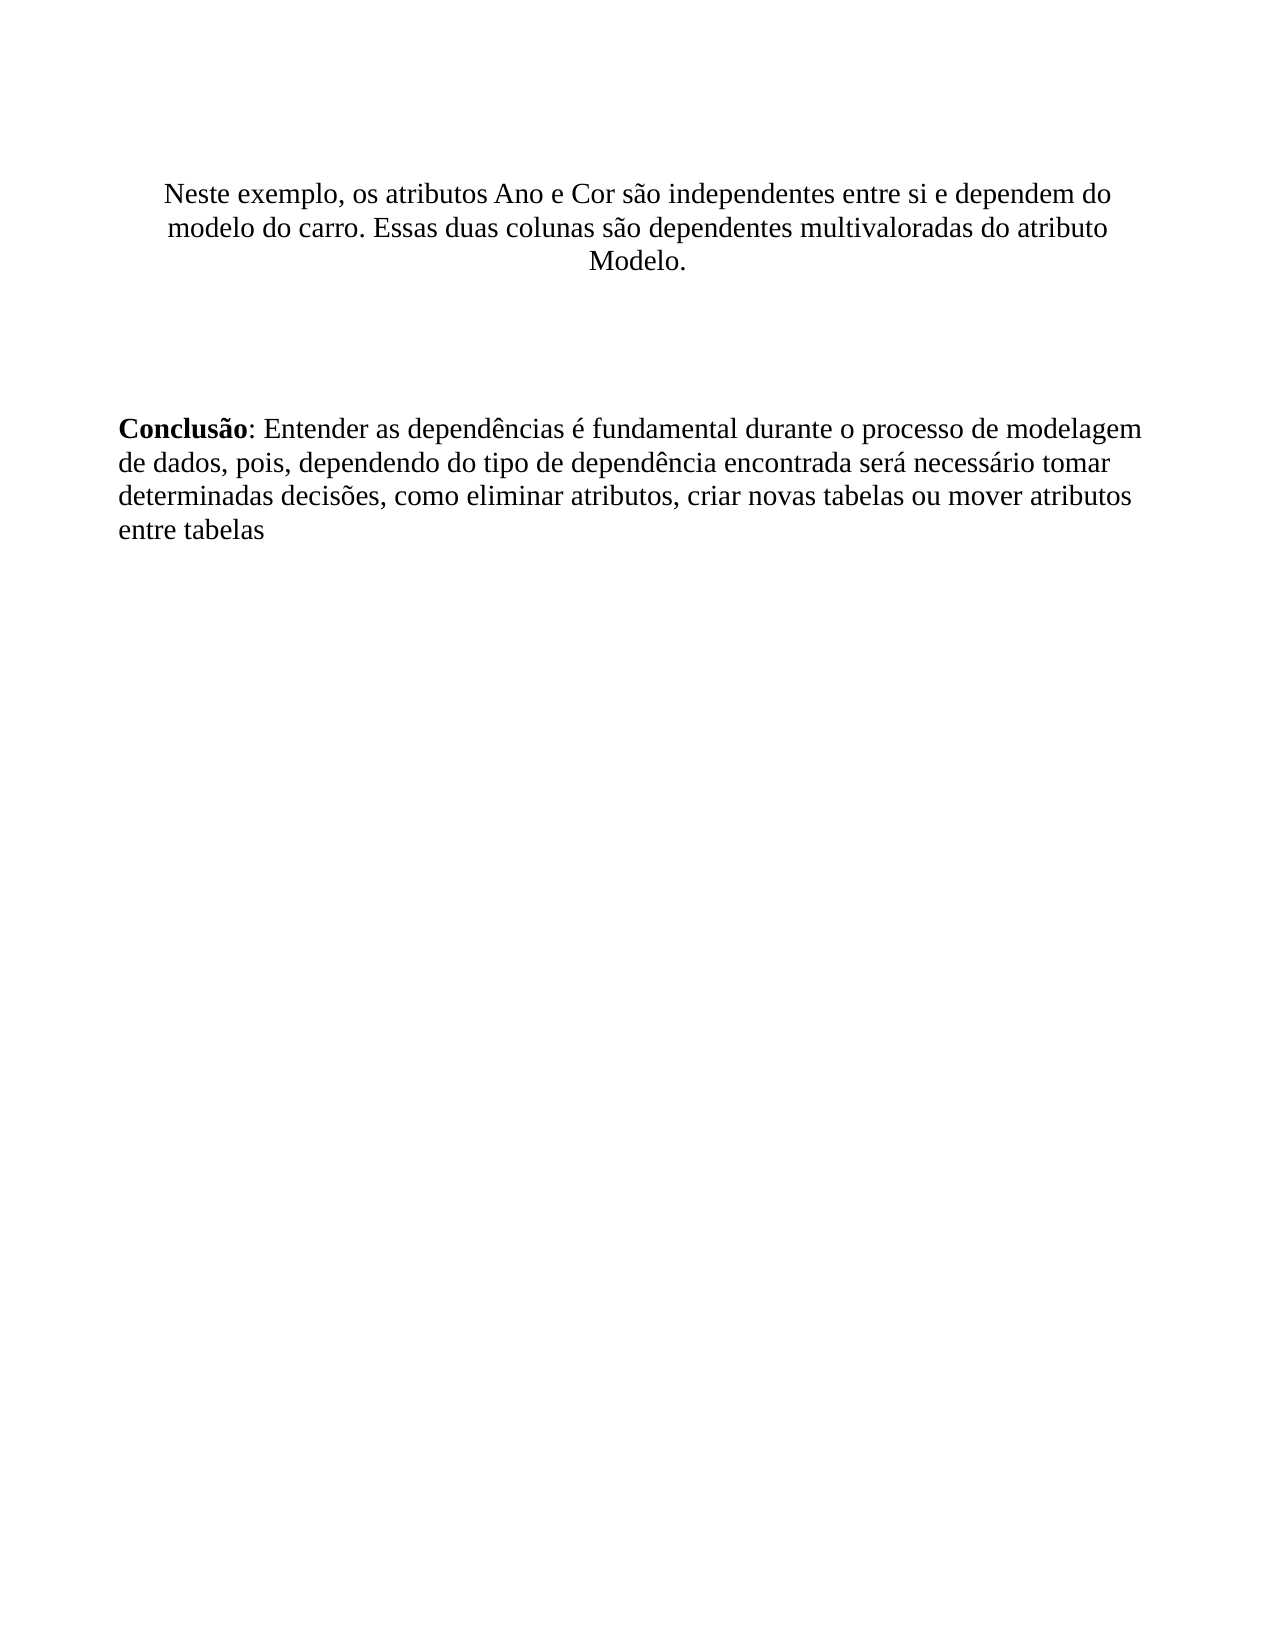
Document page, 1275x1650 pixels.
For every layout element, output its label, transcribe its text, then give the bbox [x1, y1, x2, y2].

text Neste exemplo, os atributos Ano e Cor são independentes entre si e dependem do modelo do carro. Essas duas colunas são dependentes multivaloradas do atributo Modelo. [118, 176, 1157, 277]
text Conclusão: Entender as dependências é fundamental durante o processo de modelagem de dados, pois, dependendo do tipo de dependência encontrada será necessário tomar determinadas decisões, como eliminar atributos, criar novas tabelas ou mover atributos entre tabelas [118, 411, 1157, 545]
